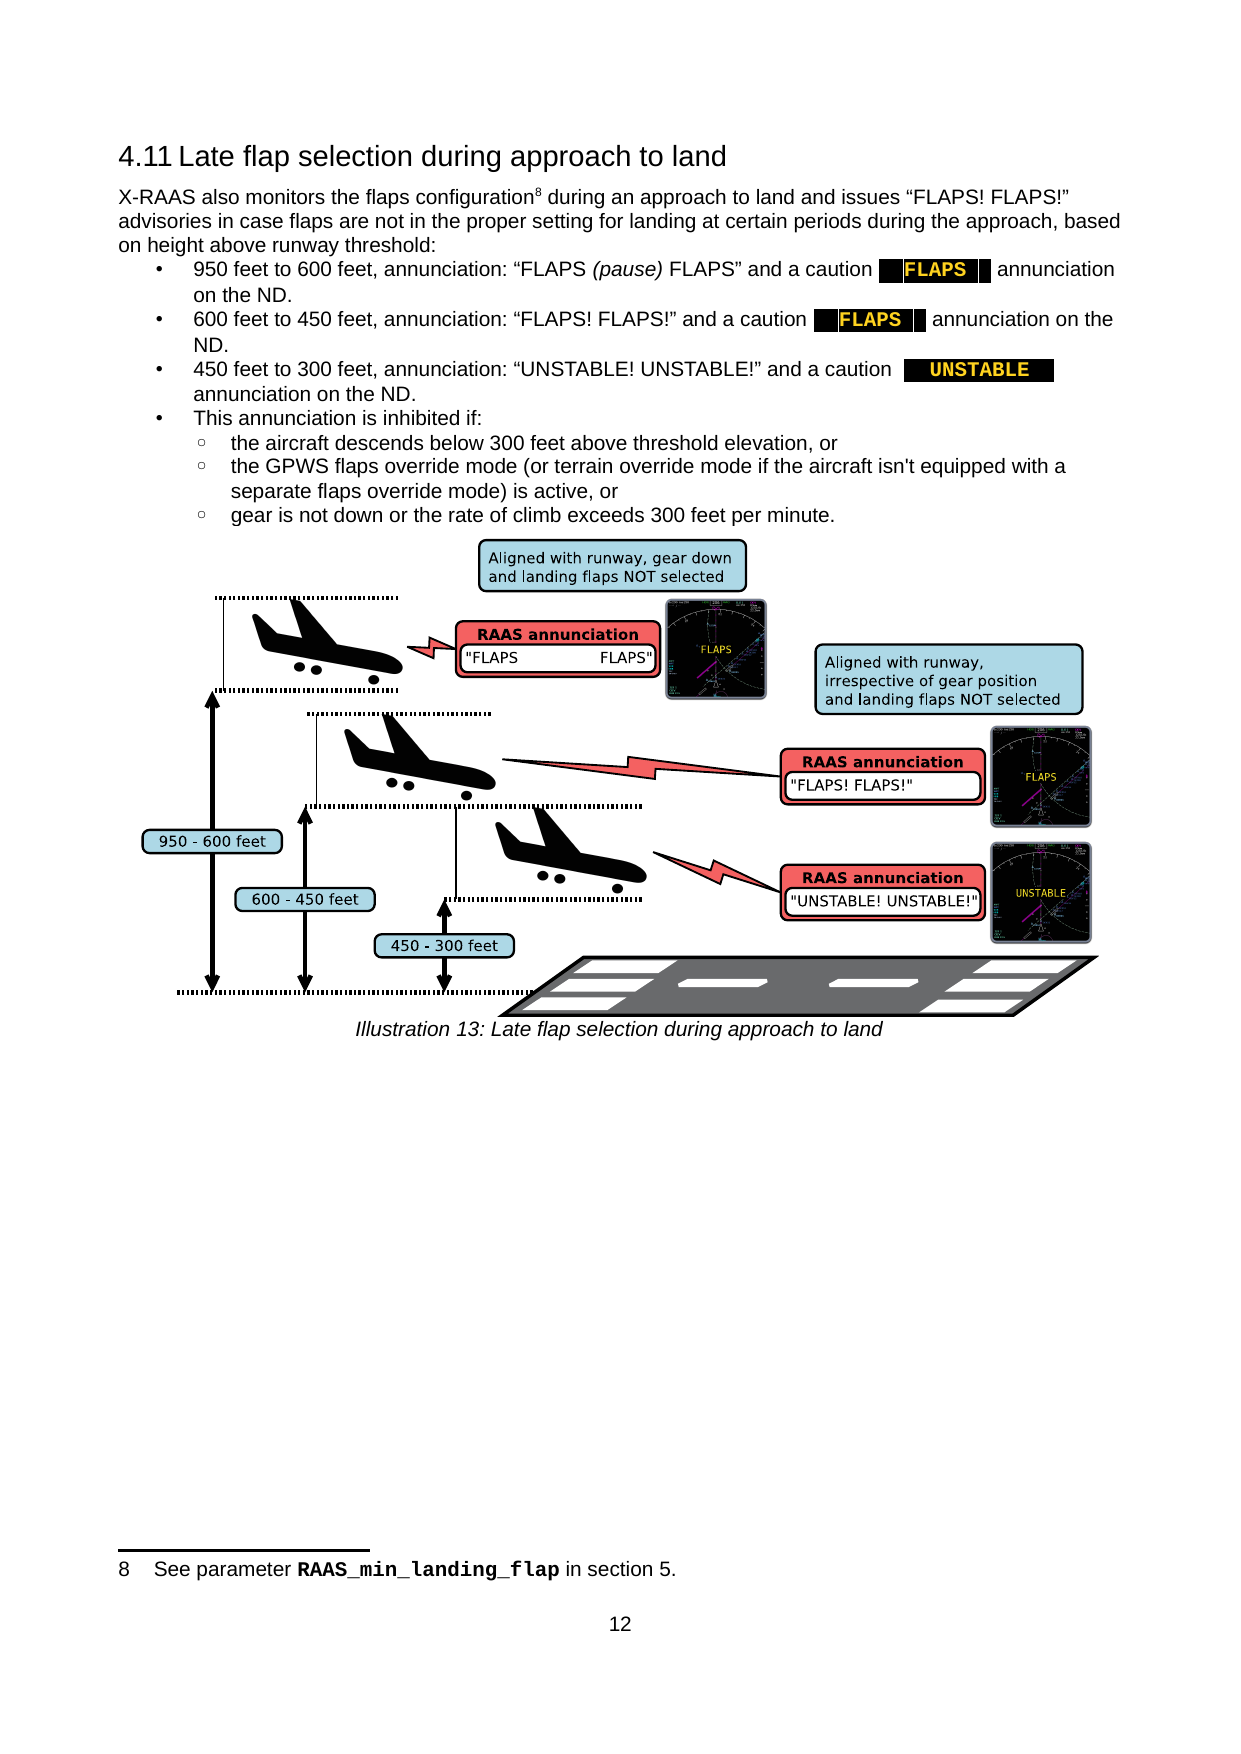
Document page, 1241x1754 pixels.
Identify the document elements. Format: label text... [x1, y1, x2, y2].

list This annunciation is inhibited if: [156, 406, 1122, 430]
list the aircraft descends below 300 feet above threshold elevation, or [193, 430, 1122, 454]
list gear is not down or the rate of climb exceeds 300 feet per minute. [193, 502, 1122, 526]
list 950 feet to 600 feet, annunciation: “FLAPS (pause) FLAPS” and a caution FLAPS annunciation on the ND. [156, 257, 1122, 307]
text Illustration 13: Late flap selection during approach to land [118, 539, 1122, 1041]
text X-RAAS also monitors the flaps configuration during an approach to land and issues “FLAPS! FLAPS!” advisories in case flaps are not in the proper setting for landing at certain periods during the approach, based on height above runway threshold: [118, 185, 1122, 257]
subtitle Late flap selection during approach to land [118, 139, 1122, 172]
list 450 feet to 300 feet, annunciation: “UNSTABLE! UNSTABLE!” and a caution UNSTABLE annunciation on the ND. [156, 356, 1122, 406]
list the GPWS flaps override mode (or terrain override mode if the aircraft isn't equipped with a separate flaps override mode) is active, or [193, 454, 1122, 502]
list 600 feet to 450 feet, annunciation: “FLAPS! FLAPS!” and a caution FLAPS annunciation on the ND. [156, 307, 1122, 356]
text See parameter RAAS_min_landing_flap in section 5. [118, 1557, 1122, 1582]
